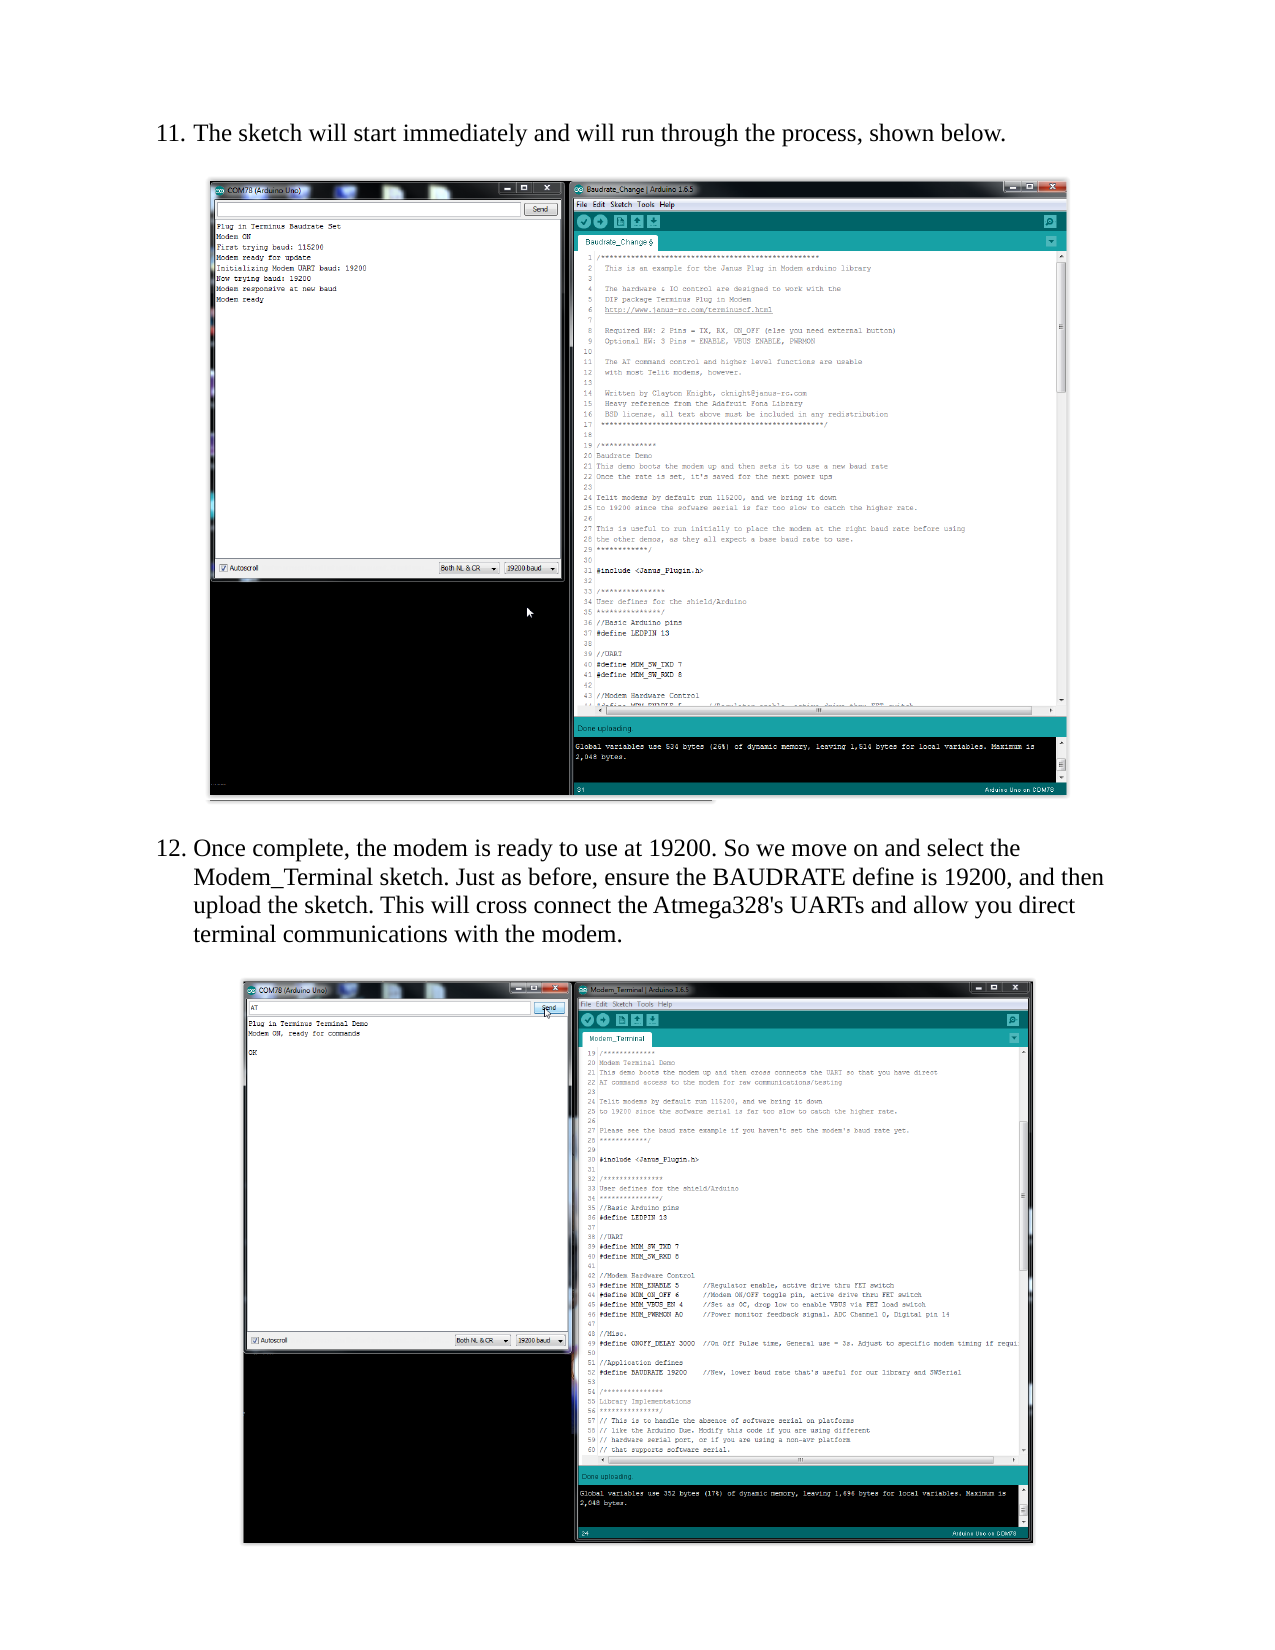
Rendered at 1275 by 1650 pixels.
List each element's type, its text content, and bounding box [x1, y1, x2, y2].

picture [204, 175, 1071, 805]
list The sketch will start immediately and will run through the process, shown below. [156, 118, 1157, 147]
list Once complete, the modem is ready to use at 19200. So we move on and select the Modem_Terminal sketch. Just as before, ensure the BAUDRATE define is 19200, and then upload the sketch. This will cross connect the Atmega328's UARTs and allow you direct terminal communications with the modem. [156, 833, 1157, 948]
picture [238, 976, 1037, 1547]
